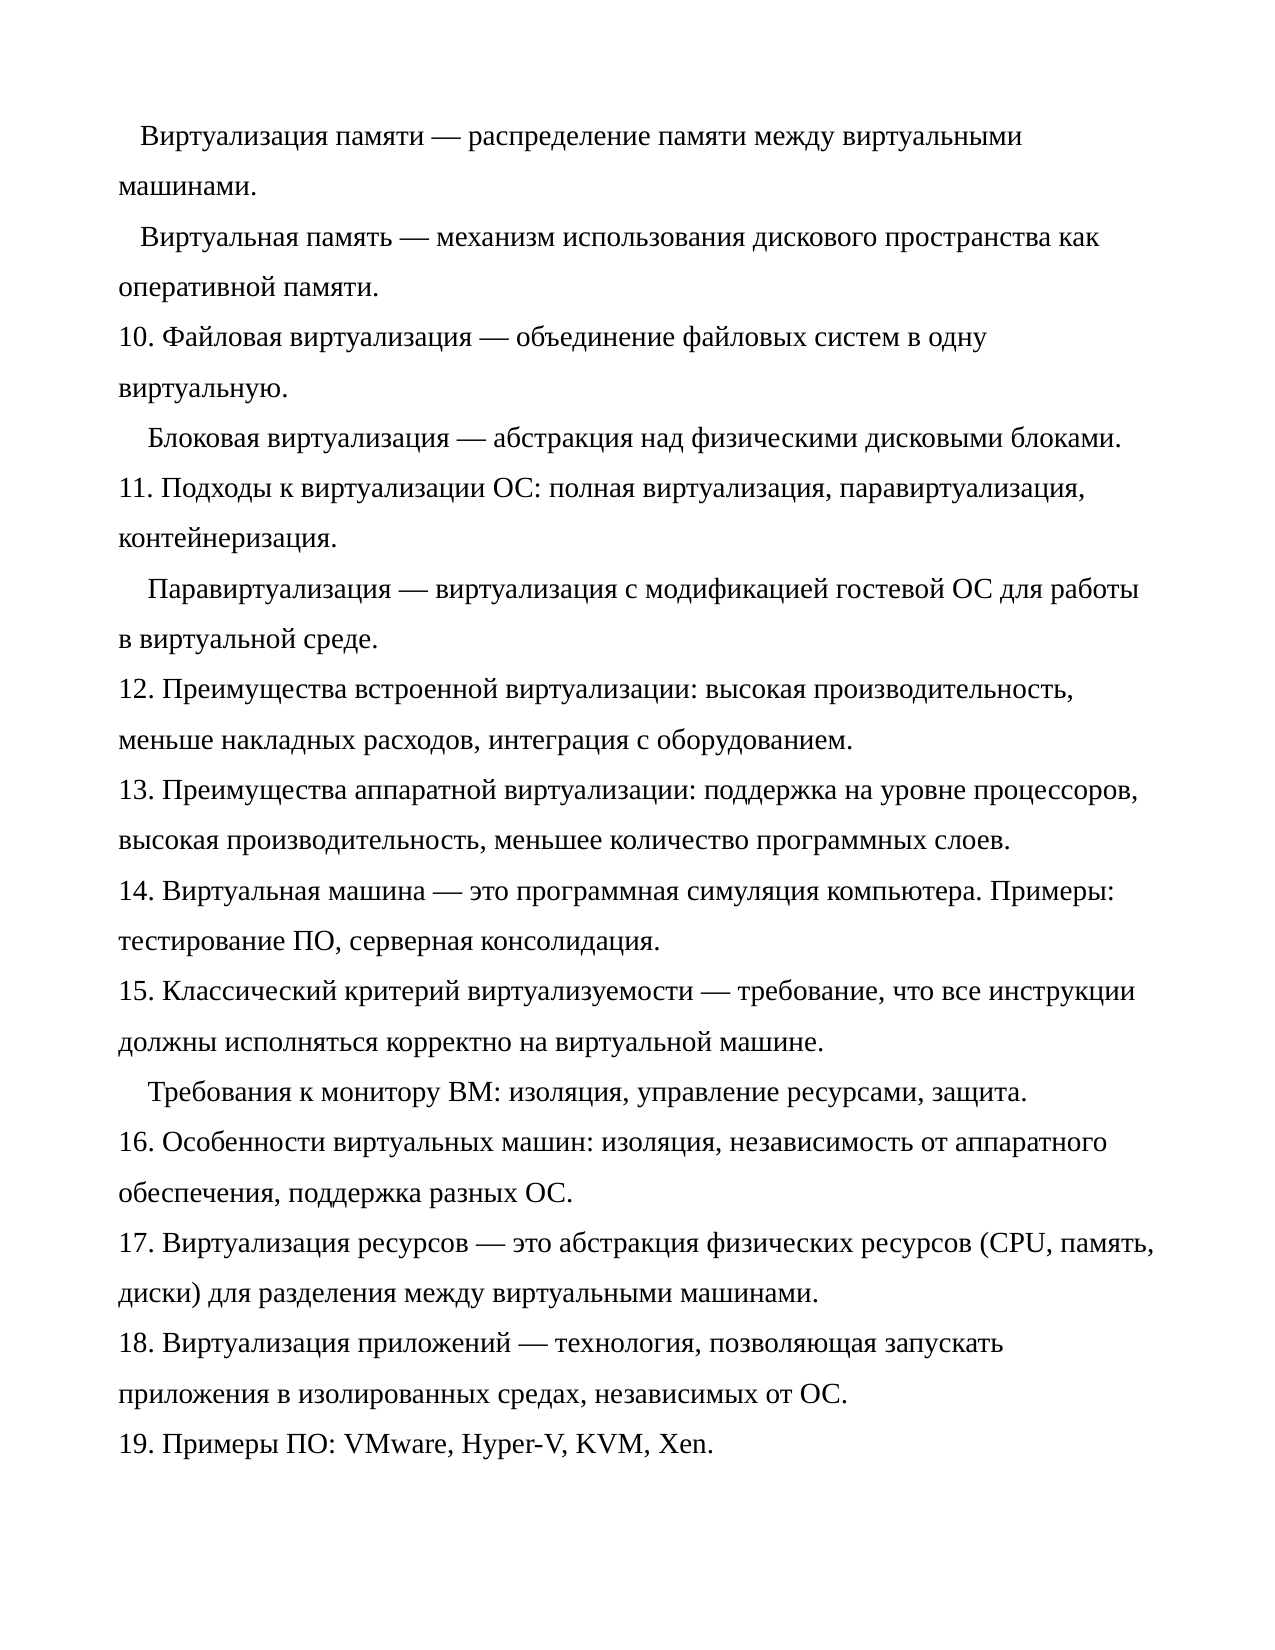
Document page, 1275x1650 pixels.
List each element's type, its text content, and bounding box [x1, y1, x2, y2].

text 12. Преимущества встроенной виртуализации: высокая производительность, меньше накладных расходов, интеграция с оборудованием. [118, 672, 1157, 755]
text 10. Файловая виртуализация — объединение файловых систем в одну виртуальную. [118, 319, 1157, 403]
text Паравиртуализация — виртуализация с модификацией гостевой ОС для работы в виртуальной среде. [118, 571, 1157, 655]
text 19. Примеры ПО: VMware, Hyper-V, KVM, Xen. [118, 1426, 1157, 1460]
text 16. Особенности виртуальных машин: изоляция, независимость от аппаратного обеспечения, поддержка разных ОС. [118, 1124, 1157, 1208]
text Виртуальная память — механизм использования дискового пространства как оперативной памяти. [118, 219, 1157, 303]
text 13. Преимущества аппаратной виртуализации: поддержка на уровне процессоров, высокая производительность, меньшее количество программных слоев. [118, 772, 1157, 856]
text 15. Классический критерий виртуализуемости — требование, что все инструкции должны исполняться корректно на виртуальной машине. [118, 973, 1157, 1057]
text 18. Виртуализация приложений — технология, позволяющая запускать приложения в изолированных средах, независимых от ОС. [118, 1326, 1157, 1409]
text 17. Виртуализация ресурсов — это абстракция физических ресурсов (CPU, память, диски) для разделения между виртуальными машинами. [118, 1225, 1157, 1309]
text Блоковая виртуализация — абстракция над физическими дисковыми блоками. [118, 420, 1157, 453]
text 14. Виртуальная машина — это программная симуляция компьютера. Примеры: тестирование ПО, серверная консолидация. [118, 873, 1157, 957]
text Требования к монитору ВМ: изоляция, управление ресурсами, защита. [118, 1074, 1157, 1108]
text 11. Подходы к виртуализации ОС: полная виртуализация, паравиртуализация, контейнеризация. [118, 470, 1157, 554]
text Виртуализация памяти — распределение памяти между виртуальными машинами. [118, 118, 1157, 202]
